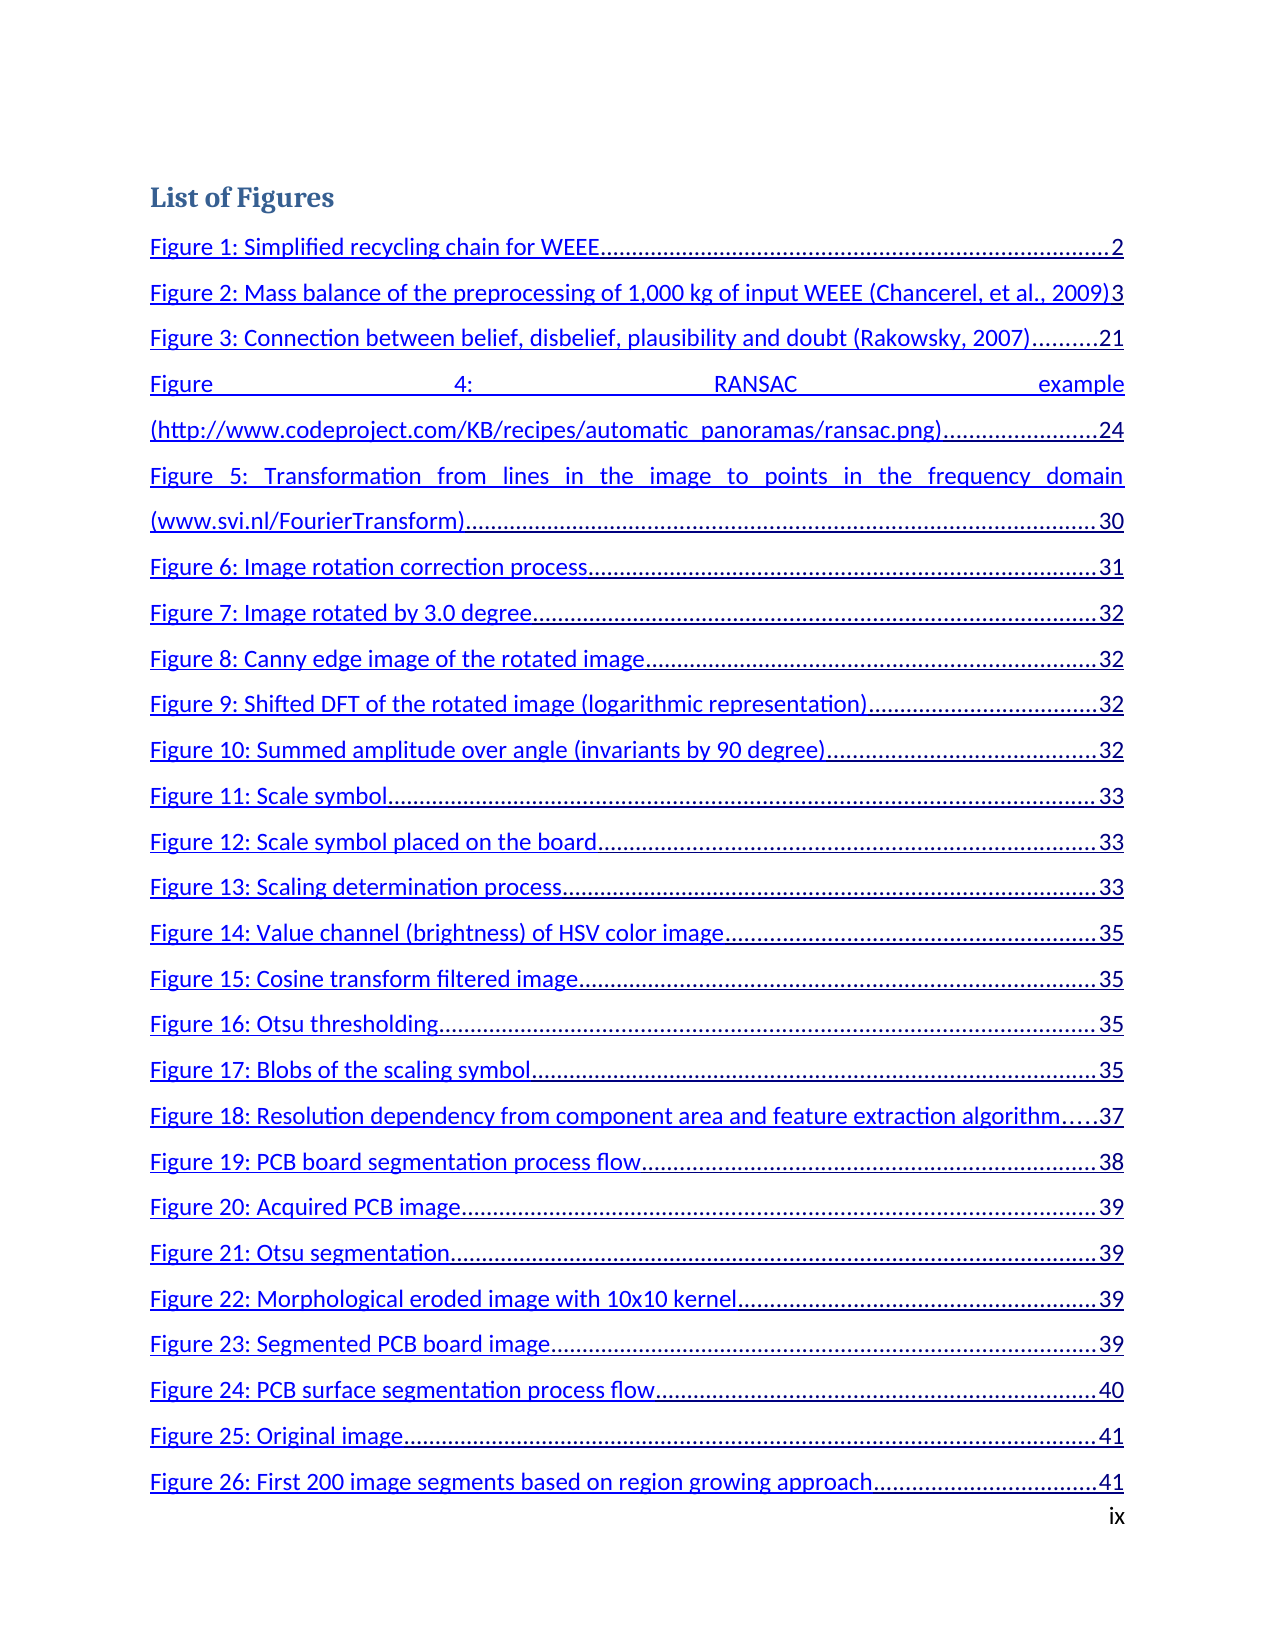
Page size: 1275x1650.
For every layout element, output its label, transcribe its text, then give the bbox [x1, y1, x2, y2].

text Figure 26: First 200 image segments based on region growing approach 41 [150, 1466, 1125, 1496]
text Figure 24: PCB surface segmentation process flow 40 [150, 1374, 1125, 1405]
text Figure 23: Segmented PCB board image 39 [150, 1329, 1125, 1359]
text Figure 5: Transformation from lines in the image to points in the frequency domain (www.svi.nl/FourierTransform) 30 [150, 488, 1125, 536]
text Figure 19: PCB board segmentation process flow 38 [150, 1146, 1125, 1176]
text Figure 21: Otsu segmentation 39 [150, 1237, 1125, 1268]
text Figure 22: Morphological eroded image with 10x10 kernel 39 [150, 1283, 1125, 1313]
text Figure 20: Acquired PCB image 39 [150, 1191, 1125, 1222]
text Figure 16: Otsu thresholding 35 [150, 1008, 1125, 1039]
text Figure 9: Shifted DFT of the rotated image (logarithmic representation) 32 [150, 688, 1125, 719]
text Figure 4: RANSAC example (http://www.codeproject.com/KB/recipes/automatic_panoramas/ransac.png) 24 [150, 368, 1125, 394]
text Figure 8: Canny edge image of the rotated image 32 [150, 643, 1125, 673]
text Figure 3: Connection between belief, disbelief, plausibility and doubt (Rakowsky, 2007) 21 [150, 323, 1125, 353]
text Figure 15: Cosine transform filtered image 35 [150, 963, 1125, 993]
text Figure 12: Scale symbol placed on the board 33 [150, 826, 1125, 856]
text Figure 1: Simplified recycling chain for WEEE 2 [150, 231, 1125, 262]
text Figure 14: Value channel (brightness) of HSV color image 35 [150, 917, 1125, 948]
text Figure 25: Original image 41 [150, 1420, 1125, 1451]
text Figure 5: Transformation from lines in the image to points in the frequency domain (www.svi.nl/FourierTransform) 30 [150, 460, 1125, 486]
text Figure 10: Summed amplitude over angle (invariants by 90 degree) 32 [150, 734, 1125, 765]
text Figure 6: Image rotation correction process 31 [150, 551, 1125, 582]
text Figure 11: Scale symbol 33 [150, 780, 1125, 810]
text Figure 13: Scaling determination process 33 [150, 871, 1125, 902]
text Figure 18: Resolution dependency from component area and feature extraction algorithm 37 [150, 1100, 1125, 1131]
text Figure 7: Image rotated by 3.0 degree 32 [150, 597, 1125, 627]
text Figure 17: Blobs of the scaling symbol 35 [150, 1054, 1125, 1085]
subtitle List of Figures [150, 181, 1125, 214]
text Figure 4: RANSAC example (http://www.codeproject.com/KB/recipes/automatic_panoramas/ransac.png) 24 [150, 396, 1125, 444]
text Figure 2: Mass balance of the preprocessing of 1,000 kg of input WEEE (Chancerel, et al., 2009) 3 [150, 277, 1125, 307]
